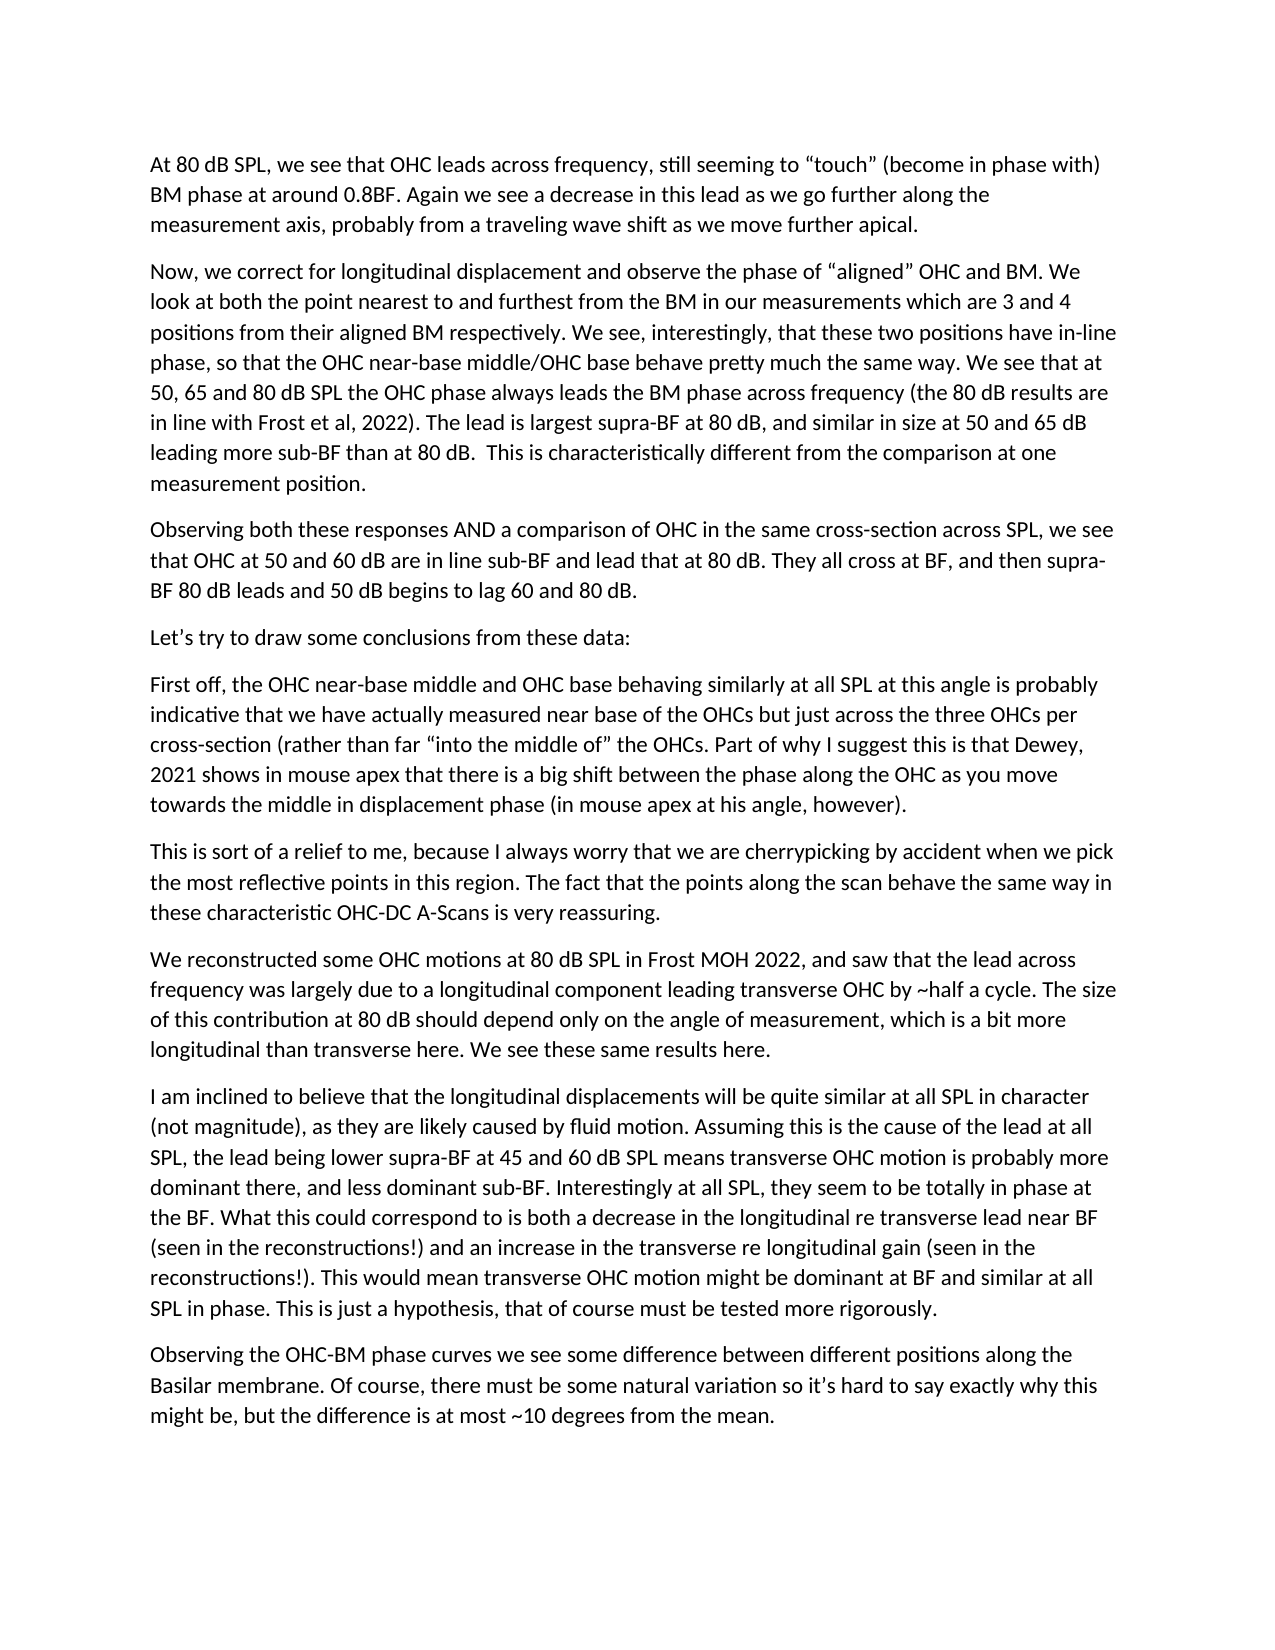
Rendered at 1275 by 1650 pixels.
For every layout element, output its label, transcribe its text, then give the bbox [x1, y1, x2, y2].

text Let’s try to draw some conclusions from these data: [150, 623, 1125, 651]
text At 80 dB SPL, we see that OHC leads across frequency, still seeming to “touch” (become in phase with) BM phase at around 0.8BF. Again we see a decrease in this lead as we go further along the measurement axis, probably from a traveling wave shift as we move further apical. [150, 150, 1125, 238]
text Now, we correct for longitudinal displacement and observe the phase of “aligned” OHC and BM. We look at both the point nearest to and furthest from the BM in our measurements which are 3 and 4 positions from their aligned BM respectively. We see, interestingly, that these two positions have in-line phase, so that the OHC near-base middle/OHC base behave pretty much the same way. We see that at 50, 65 and 80 dB SPL the OHC phase always leads the BM phase across frequency (the 80 dB results are in line with Frost et al, 2022). The lead is largest supra-BF at 80 dB, and similar in size at 50 and 65 dB leading more sub-BF than at 80 dB. This is characteristically different from the comparison at one measurement position. [150, 257, 1125, 497]
text Observing the OHC-BM phase curves we see some difference between different positions along the Basilar membrane. Of course, there must be some natural variation so it’s hard to say exactly why this might be, but the difference is at most ~10 degrees from the mean. [150, 1341, 1125, 1429]
text This is sort of a relief to me, because I always worry that we are cherrypicking by accident when we pick the most reflective points in this region. The fact that the points along the scan behave the same way in these characteristic OHC-DC A-Scans is very reassuring. [150, 837, 1125, 926]
text First off, the OHC near-base middle and OHC base behaving similarly at all SPL at this angle is probably indicative that we have actually measured near base of the OHCs but just across the three OHCs per cross-section (rather than far “into the middle of” the OHCs. Part of why I suggest this is that Dewey, 2021 shows in mouse apex that there is a big shift between the phase along the OHC as you move towards the middle in displacement phase (in mouse apex at his angle, however). [150, 670, 1125, 819]
text Observing both these responses AND a comparison of OHC in the same cross-section across SPL, we see that OHC at 50 and 60 dB are in line sub-BF and lead that at 80 dB. They all cross at BF, and then supra-BF 80 dB leads and 50 dB begins to lag 60 and 80 dB. [150, 516, 1125, 604]
text We reconstructed some OHC motions at 80 dB SPL in Frost MOH 2022, and saw that the lead across frequency was largely due to a longitudinal component leading transverse OHC by ~half a cycle. The size of this contribution at 80 dB should depend only on the angle of measurement, which is a bit more longitudinal than transverse here. We see these same results here. [150, 945, 1125, 1063]
text I am inclined to believe that the longitudinal displacements will be quite similar at all SPL in character (not magnitude), as they are likely caused by fluid motion. Assuming this is the cause of the lead at all SPL, the lead being lower supra-BF at 45 and 60 dB SPL means transverse OHC motion is probably more dominant there, and less dominant sub-BF. Interestingly at all SPL, they seem to be totally in phase at the BF. What this could correspond to is both a decrease in the longitudinal re transverse lead near BF (seen in the reconstructions!) and an increase in the transverse re longitudinal gain (seen in the reconstructions!). This would mean transverse OHC motion might be dominant at BF and similar at all SPL in phase. This is just a hypothesis, that of course must be tested more rigorously. [150, 1082, 1125, 1322]
